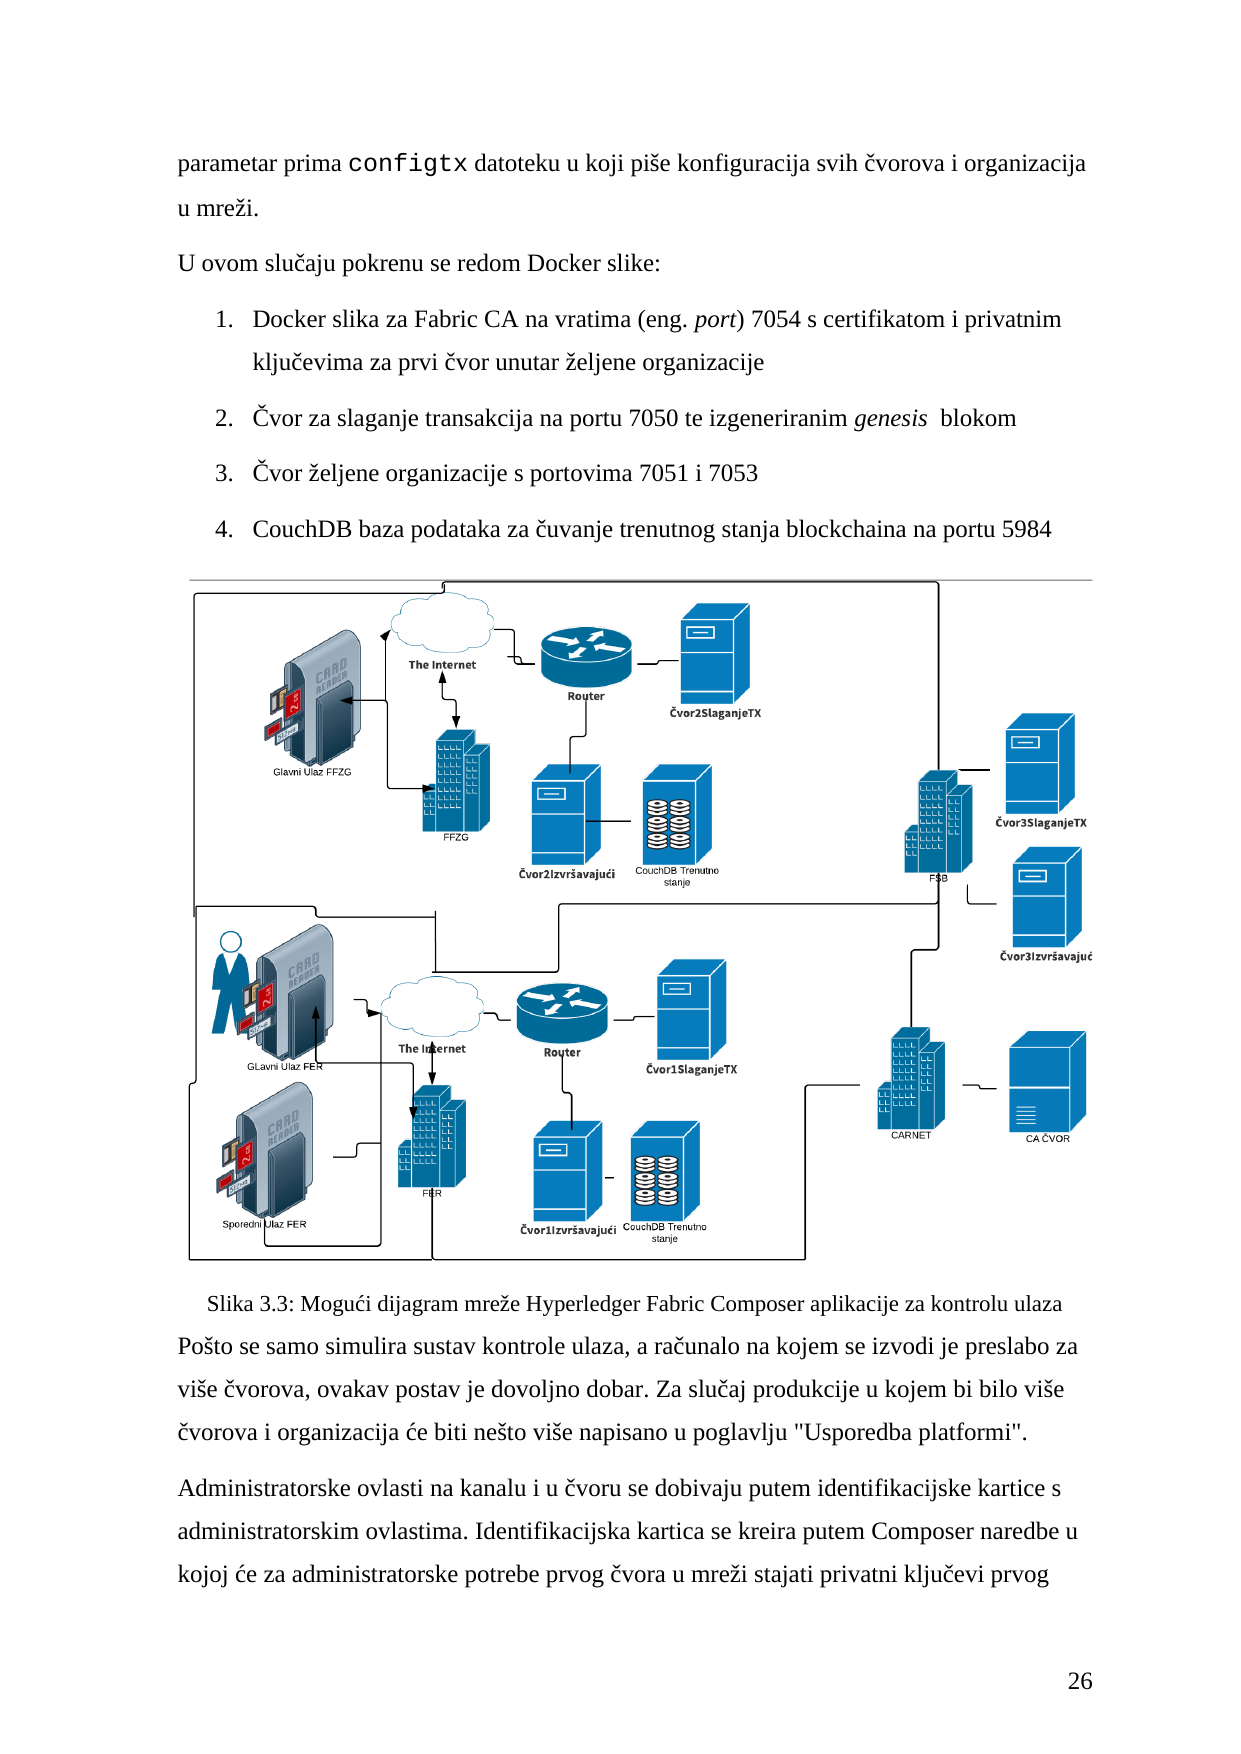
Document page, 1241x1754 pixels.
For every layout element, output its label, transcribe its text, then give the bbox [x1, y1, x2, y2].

list Docker slika za Fabric CA na vratima (eng. port) 7054 s certifikatom i privatnim ključevima za prvi čvor unutar željene organizacije [215, 304, 1092, 376]
text U ovom slučaju pokrenu se redom Docker slike: [177, 248, 1092, 277]
list Čvor za slaganje transakcija na portu 7050 te izgeneriranim genesis blokom [215, 403, 1092, 432]
picture [177, 576, 1093, 1272]
text Pošto se samo simulira sustav kontrole ulaza, a računalo na kojem se izvodi je preslabo za više čvorova, ovakav postav je dovoljno dobar. Za slučaj produkcije u kojem bi bilo više čvorova i organizacija će biti nešto više napisano u poglavlju "Usporedba platformi". [177, 1316, 1092, 1446]
text Administratorske ovlasti na kanalu i u čvoru se dobivaju putem identifikacijske kartice s administratorskim ovlastima. Identifikacijska kartica se kreira putem Composer naredbe u kojoj će za administratorske potrebe prvog čvora u mreži stajati privatni ključevi prvog [177, 1473, 1092, 1588]
text [177, 563, 1092, 576]
text parametar prima configtx datoteku u koji piše konfiguracija svih čvorova i organizacija u mreži. [177, 148, 1092, 222]
list CouchDB baza podataka za čuvanje trenutnog stanja blockchaina na portu 5984 [215, 514, 1092, 543]
text Slika 3.3: Mogući dijagram mreže Hyperledger Fabric Composer aplikacije za kontrolu ulaza [177, 1272, 1092, 1316]
list Čvor željene organizacije s portovima 7051 i 7053 [215, 458, 1092, 487]
